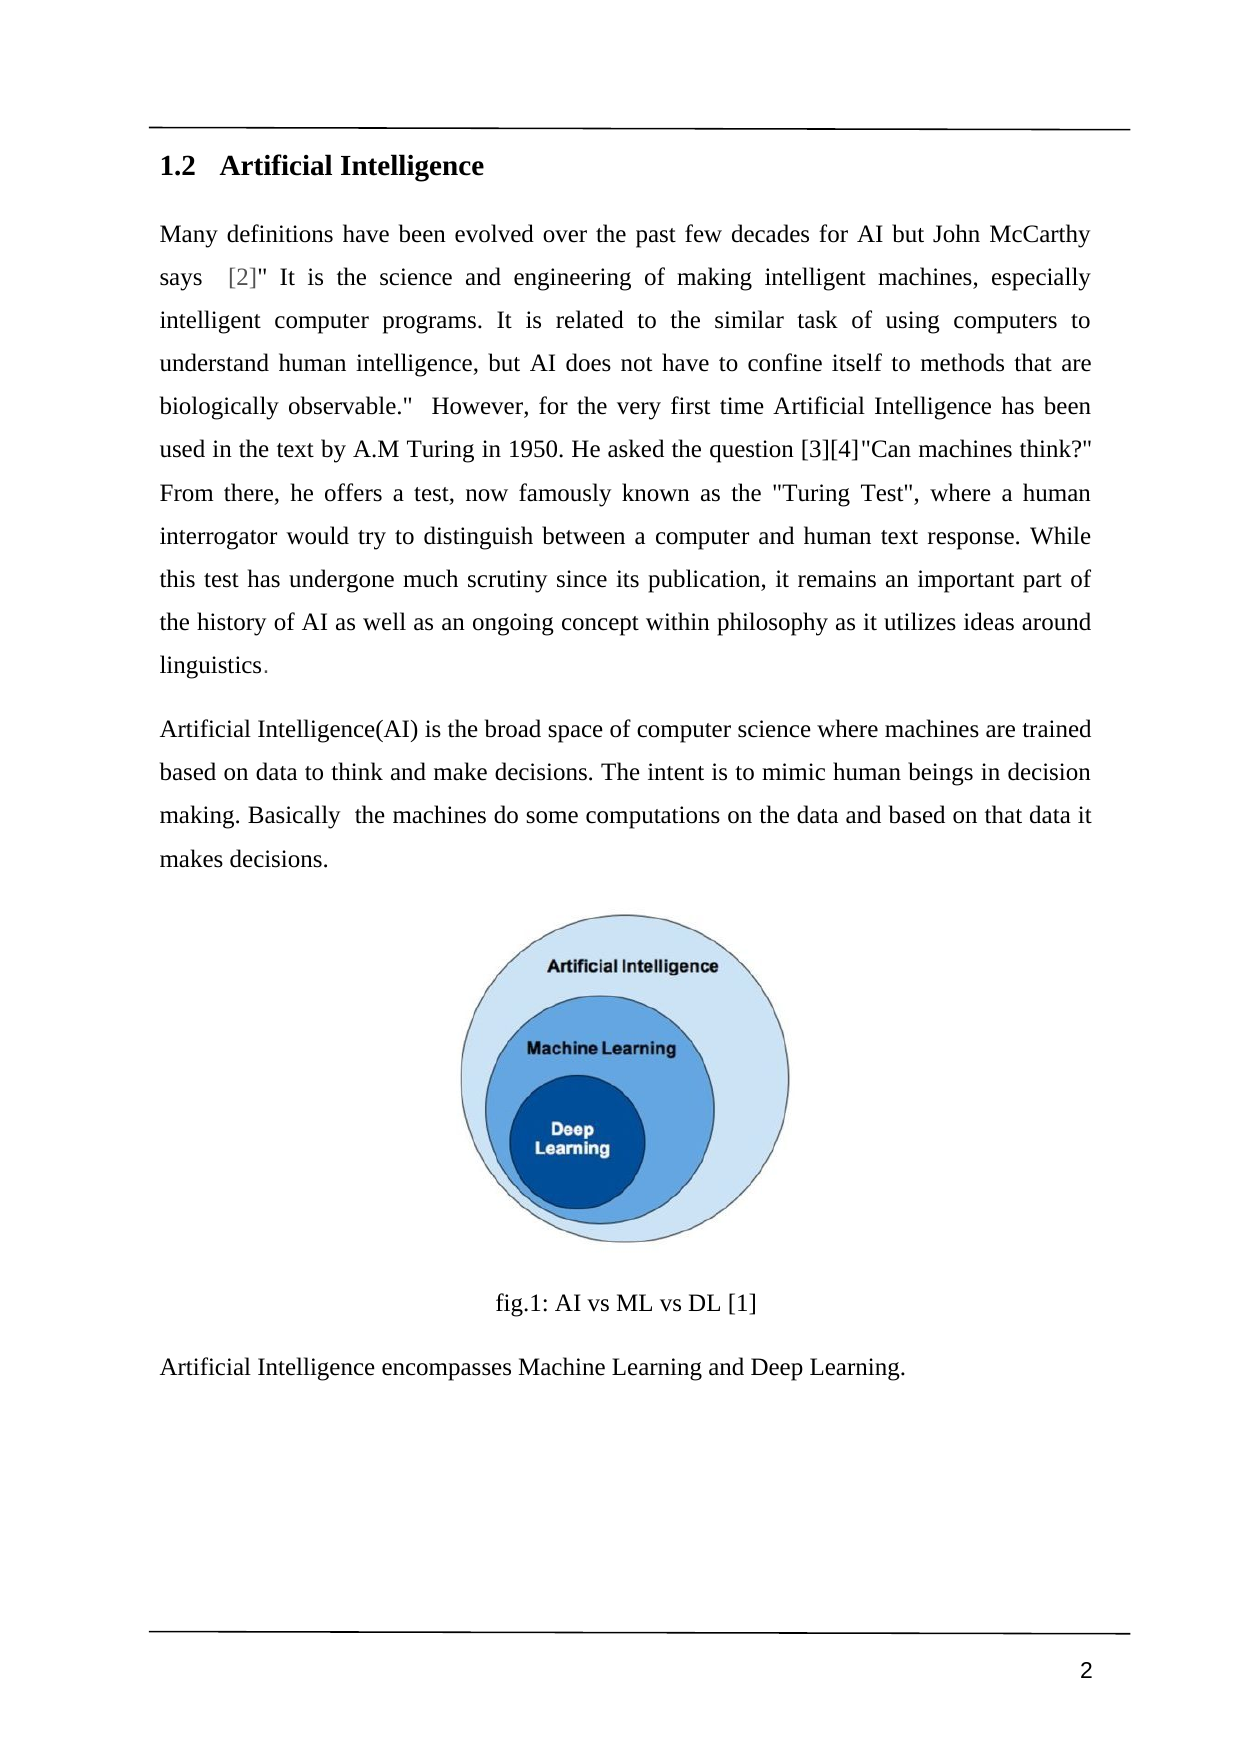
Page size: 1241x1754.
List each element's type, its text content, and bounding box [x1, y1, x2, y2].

text Many definitions have been evolved over the past few decades for AI but John McCarthy says [2]" It is the science and engineering of making intelligent machines, especially intelligent computer programs. It is related to the similar task of using computers to understand human intelligence, but AI does not have to confine itself to methods that are biologically observable." However, for the very first time Artificial Intelligence has been used in the text by A.M Turing in 1950. He asked the question [3][4]"Can machines think?" From there, he offers a test, now famously known as the "Turing Test", where a human interrogator would try to distinguish between a computer and human text response. While this test has undergone much scrutiny since its publication, it remains an important part of the history of AI as well as an ongoing concept within philosophy as it utilizes ideas around linguistics. [159, 219, 1092, 679]
list Artificial Intelligence [159, 148, 1092, 181]
text Artificial Intelligence encompasses Machine Learning and Deep Learning. [159, 1352, 1092, 1381]
text Artificial Intelligence(AI) is the broad space of computer science where machines are trained based on data to think and make decisions. The intent is to mimic human beings in decision making. Basically the machines do some computations on the data and based on that data it makes decisions. [159, 714, 1092, 872]
picture [456, 907, 796, 1255]
text fig.1: AI vs ML vs DL [1] [159, 1288, 1092, 1317]
